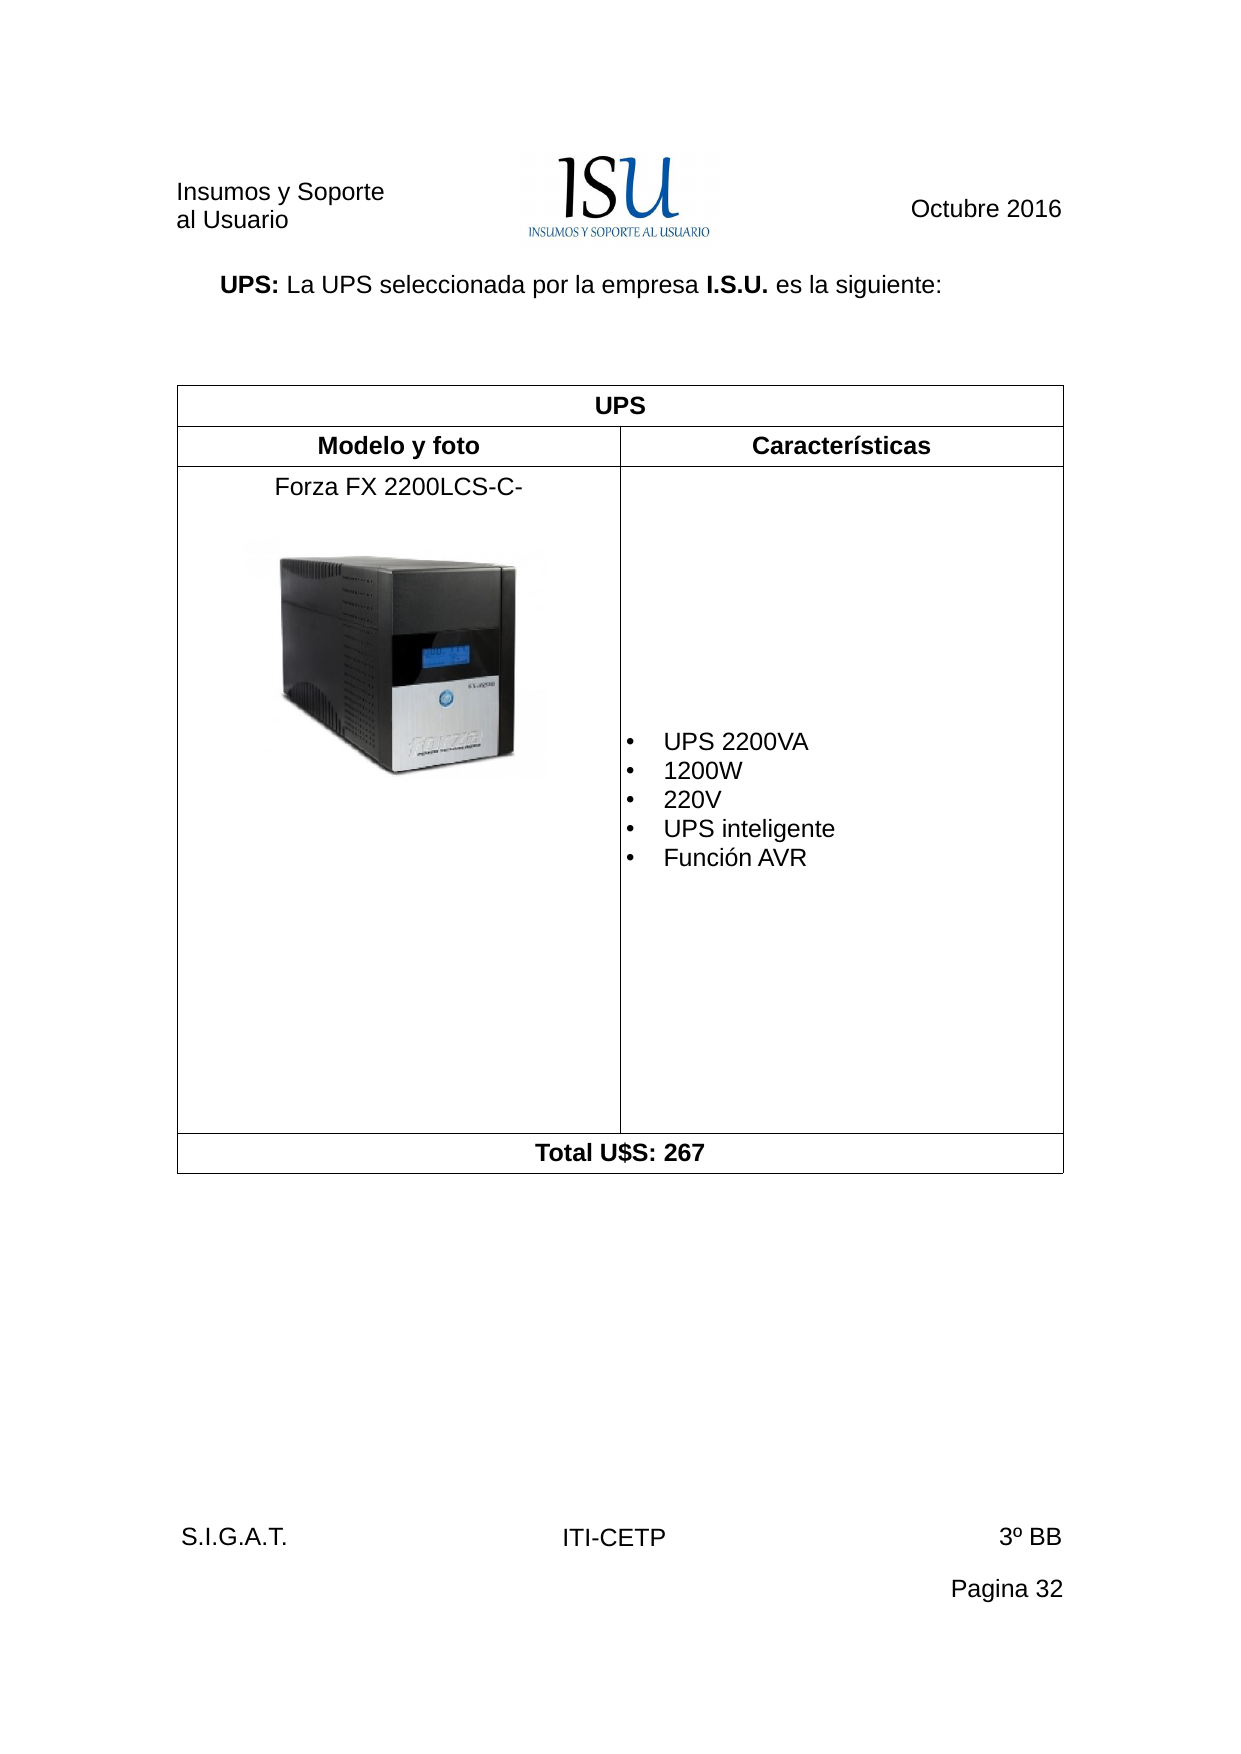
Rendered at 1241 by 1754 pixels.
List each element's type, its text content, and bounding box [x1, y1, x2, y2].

picture [243, 506, 548, 811]
table_cell Modelo y foto [178, 427, 620, 466]
table_cell Forza FX 2200LCS-C- [178, 467, 620, 1133]
table_cell Características [621, 427, 1063, 466]
table_header UPS [178, 386, 1063, 426]
text UPS: La UPS seleccionada por la empresa I.S.U. es la siguiente: [177, 270, 1063, 299]
table_cell UPS 2200VA 1200W 220V UPS inteligente Función AVR [621, 467, 1063, 1133]
table_cell Total U$S: 267 [178, 1134, 1063, 1173]
picture [517, 138, 723, 252]
